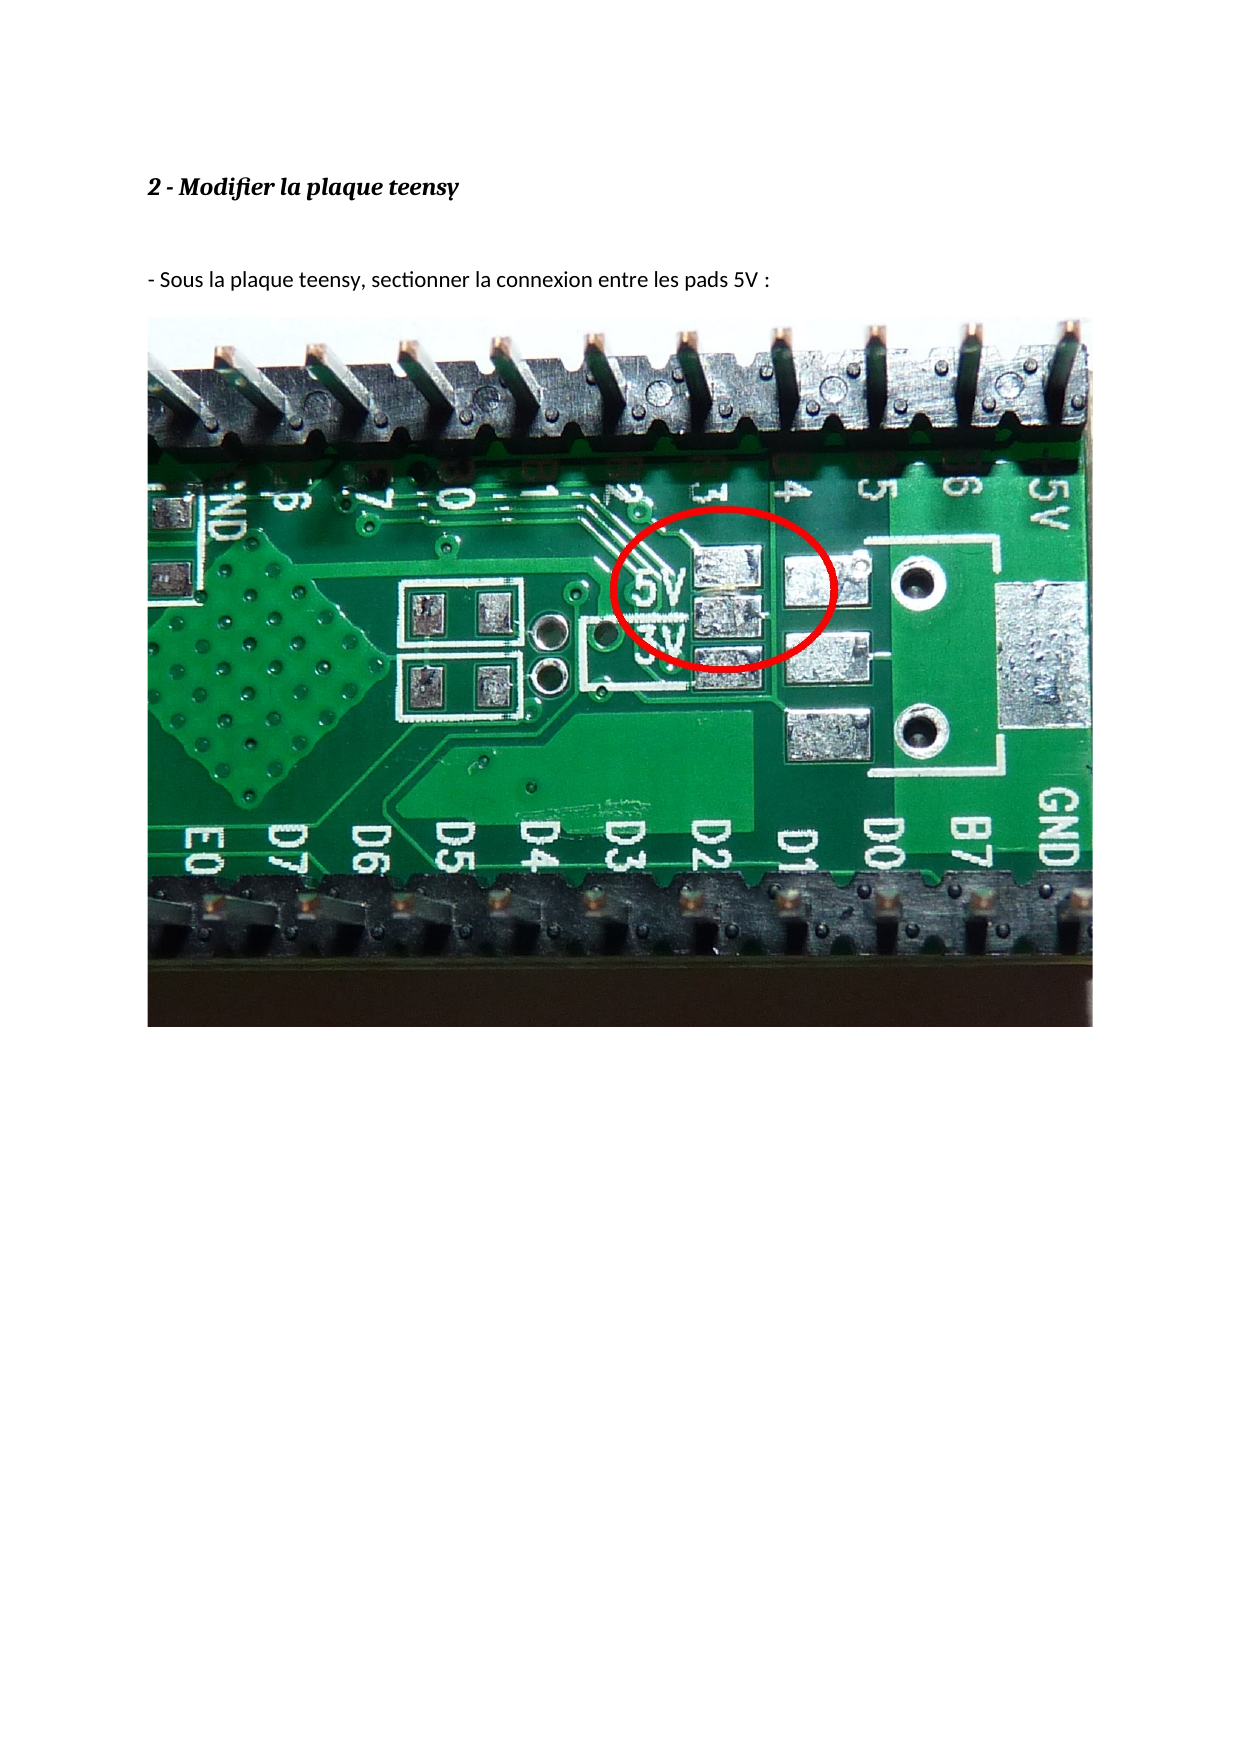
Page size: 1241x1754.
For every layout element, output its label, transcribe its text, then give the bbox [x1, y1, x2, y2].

text - Sous la plaque teensy, sectionner la connexion entre les pads 5V : [148, 265, 1093, 293]
subtitle 2 - Modifier la plaque teensy [148, 173, 1093, 201]
picture [147, 317, 1093, 1027]
